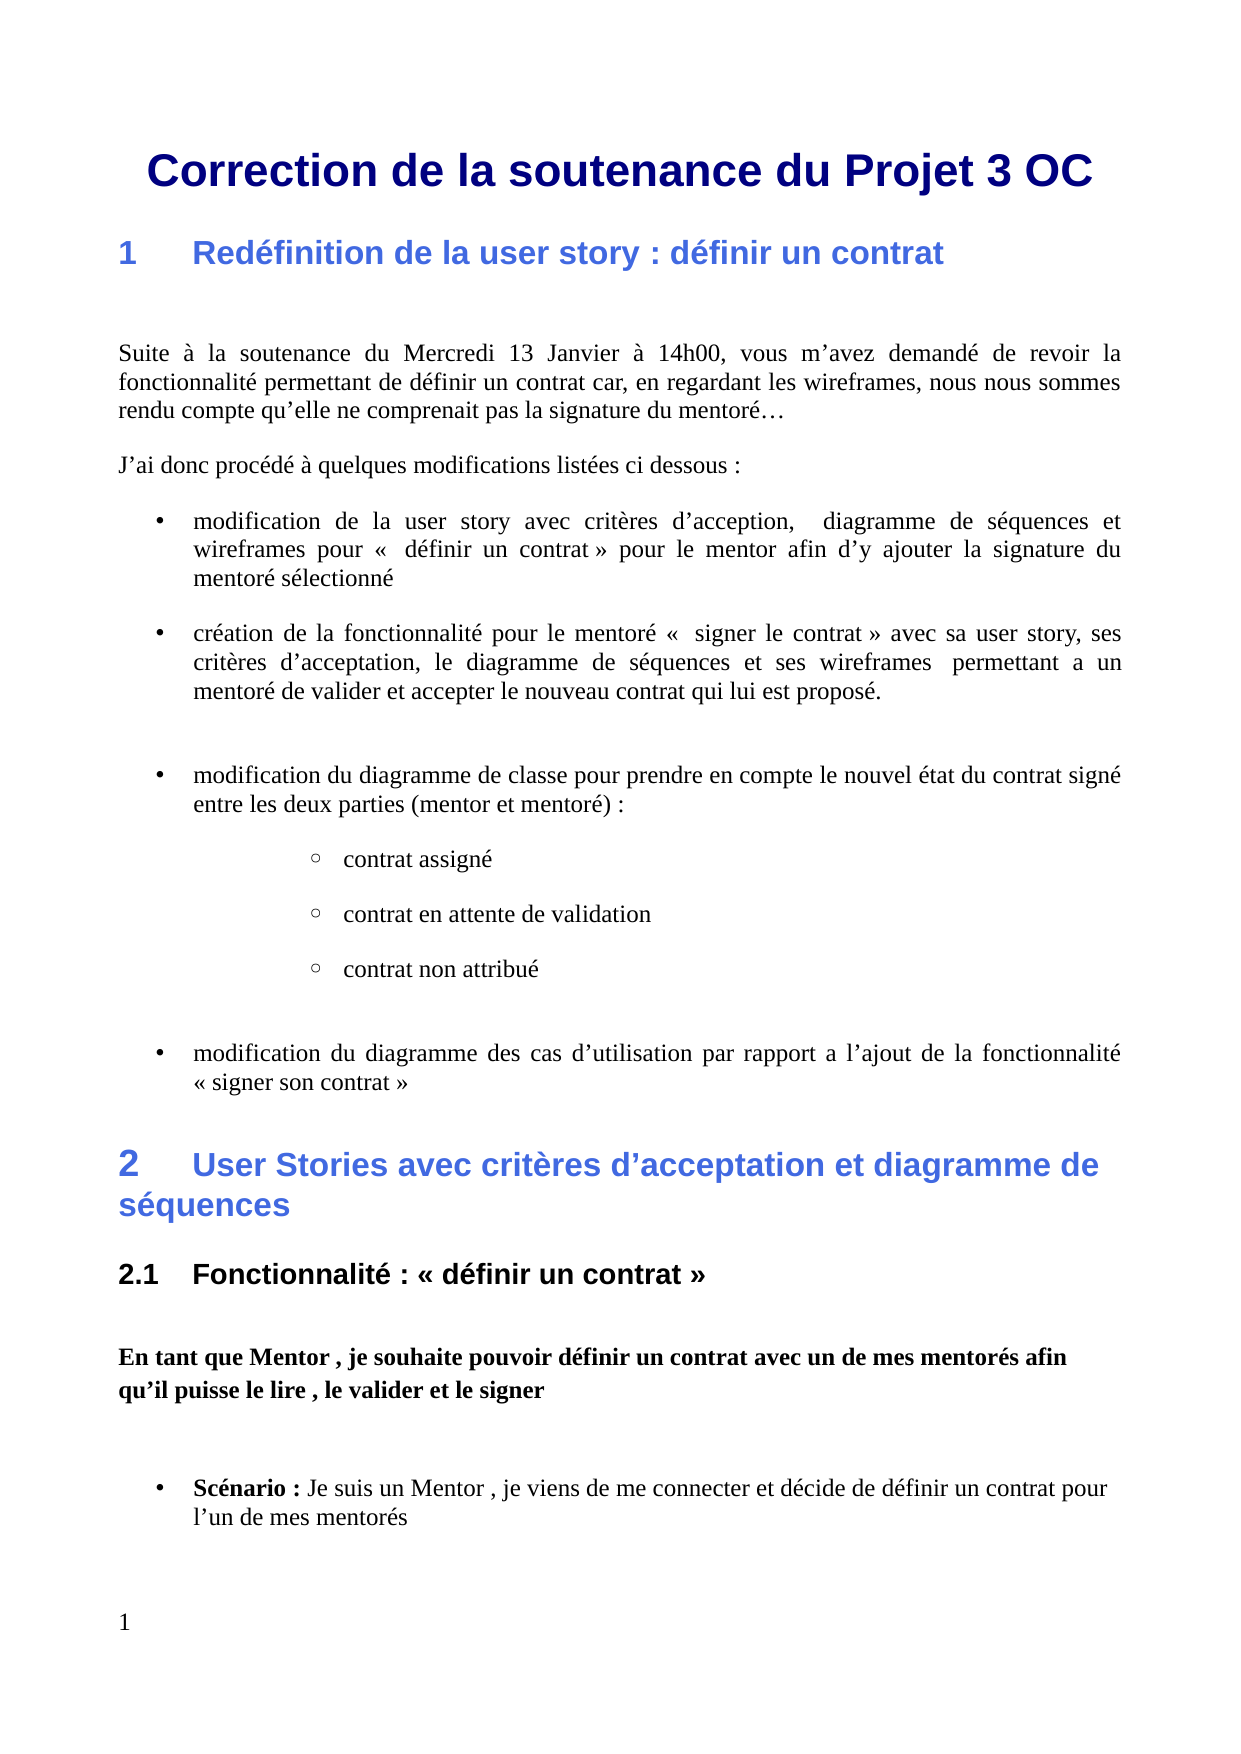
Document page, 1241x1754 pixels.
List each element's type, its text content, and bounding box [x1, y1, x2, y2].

subtitle Fonctionnalité : « définir un contrat » [118, 1257, 1122, 1290]
list contrat non attribué [306, 954, 1122, 983]
text J’ai donc procédé à quelques modifications listées ci dessous : [118, 451, 1122, 479]
subtitle Redéfinition de la user story : définir un contrat [118, 233, 1122, 272]
text Suite à la soutenance du Mercredi 13 Janvier à 14h00, vous m’avez demandé de revoir la fonctionnalité permettant de définir un contrat car, en regardant les wireframes, nous nous sommes rendu compte qu’elle ne comprenait pas la signature du mentoré… [118, 338, 1122, 424]
list modification du diagramme de classe pour prendre en compte le nouvel état du contrat signé entre les deux parties (mentor et mentoré) : [156, 760, 1122, 817]
text En tant que Mentor , je souhaite pouvoir définir un contrat avec un de mes mentorés afin qu’il puisse le lire , le valider et le signer [118, 1342, 1122, 1403]
title Correction de la soutenance du Projet 3 OC [118, 143, 1122, 196]
subtitle User Stories avec critères d’acceptation et diagramme de séquences [118, 1141, 1122, 1223]
list modification de la user story avec critères d’acception, diagramme de séquences et wireframes pour « définir un contrat » pour le mentor afin d’y ajouter la signature du mentoré sélectionné [156, 506, 1122, 592]
list Scénario : Je suis un Mentor , je viens de me connecter et décide de définir un contrat pour l’un de mes mentorés [156, 1473, 1122, 1531]
list contrat assigné [306, 844, 1122, 873]
list création de la fonctionnalité pour le mentoré « signer le contrat » avec sa user story, ses critères d’acceptation, le diagramme de séquences et ses wireframes permettant a un mentoré de valider et accepter le nouveau contrat qui lui est proposé. [156, 618, 1122, 705]
list modification du diagramme des cas d’utilisation par rapport a l’ajout de la fonctionnalité « signer son contrat » [156, 1038, 1122, 1096]
list contrat en attente de validation [306, 899, 1122, 928]
